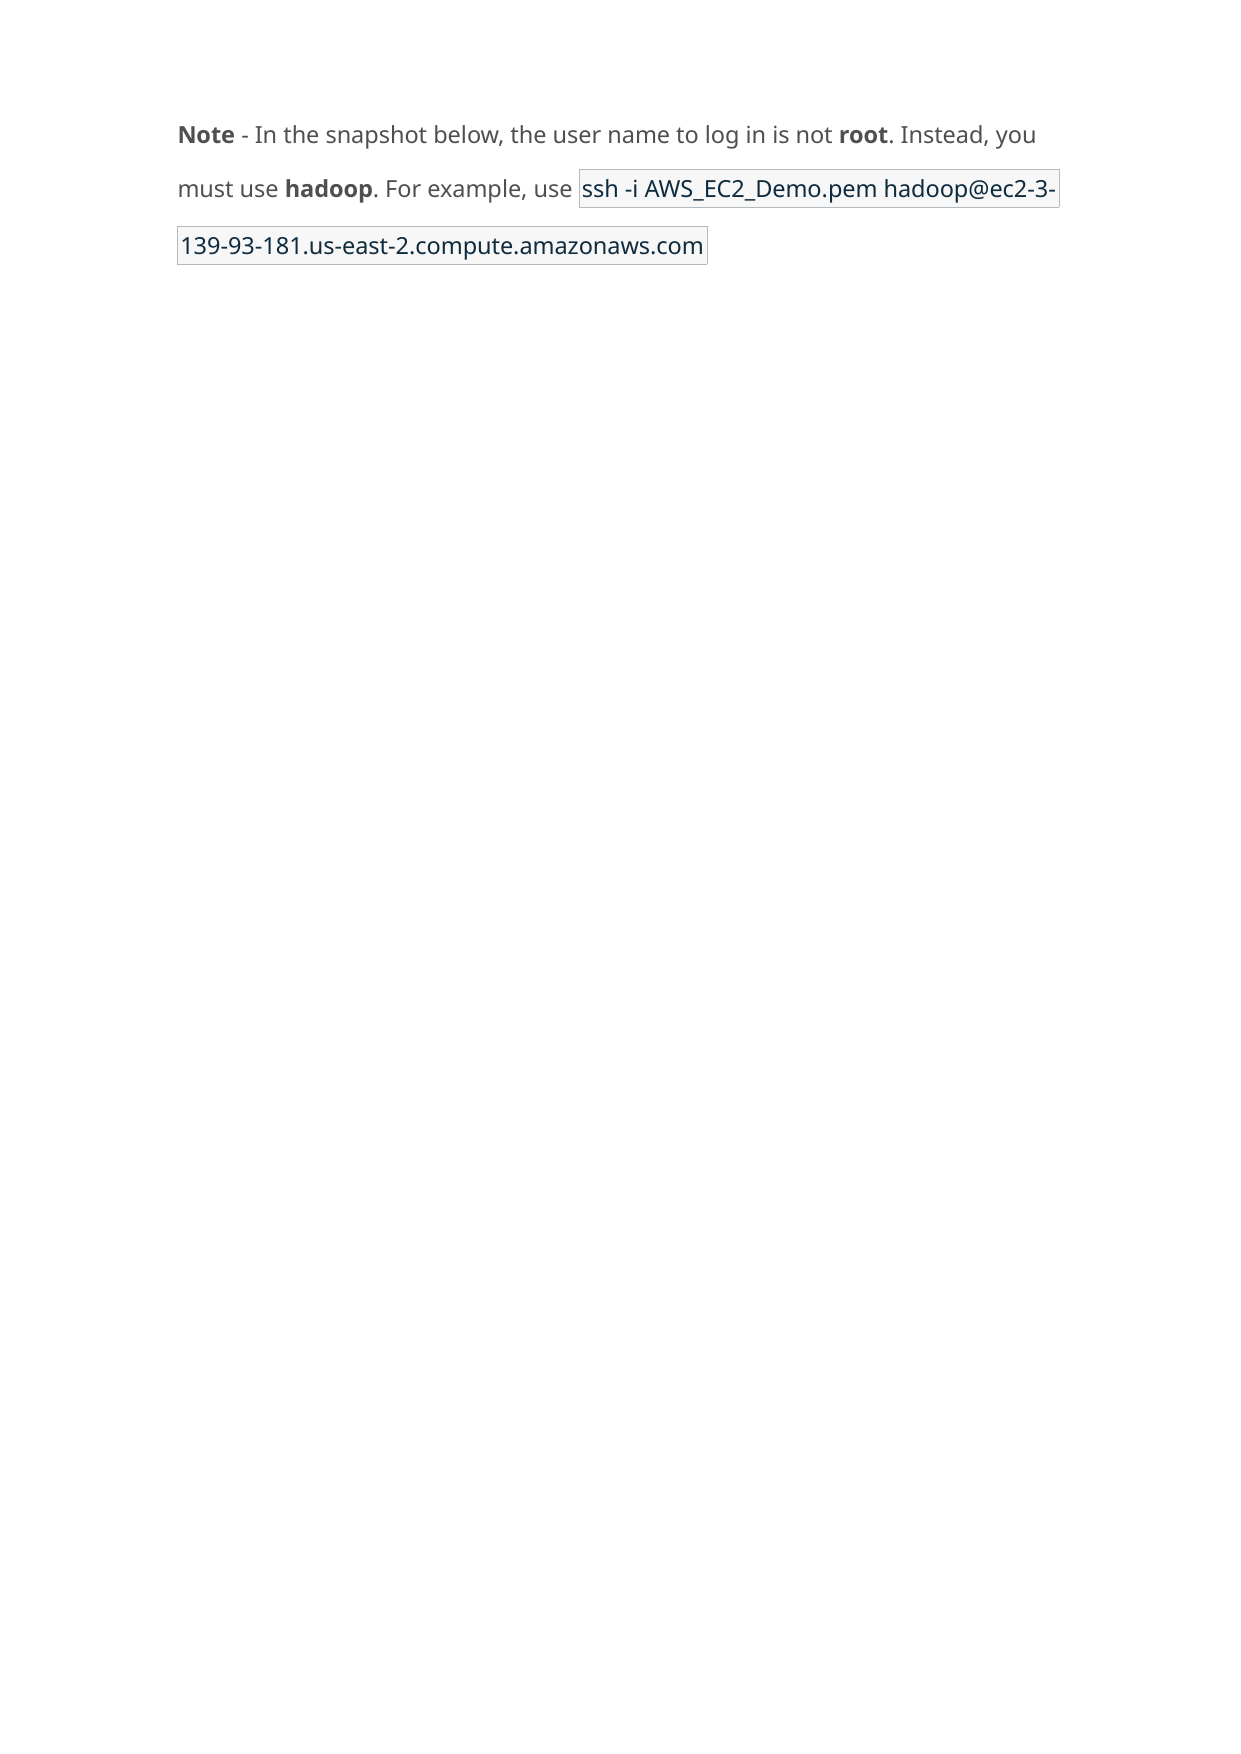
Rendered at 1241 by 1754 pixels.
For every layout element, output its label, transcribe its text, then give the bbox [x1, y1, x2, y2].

list Note - In the snapshot below, the user name to log in is not root. Instead, you must use hadoop. For example, use ssh -i AWS_EC2_Demo.pem hadoop@ec2-3-139-93-181.us-east-2.compute.amazonaws.com [177, 118, 1063, 264]
